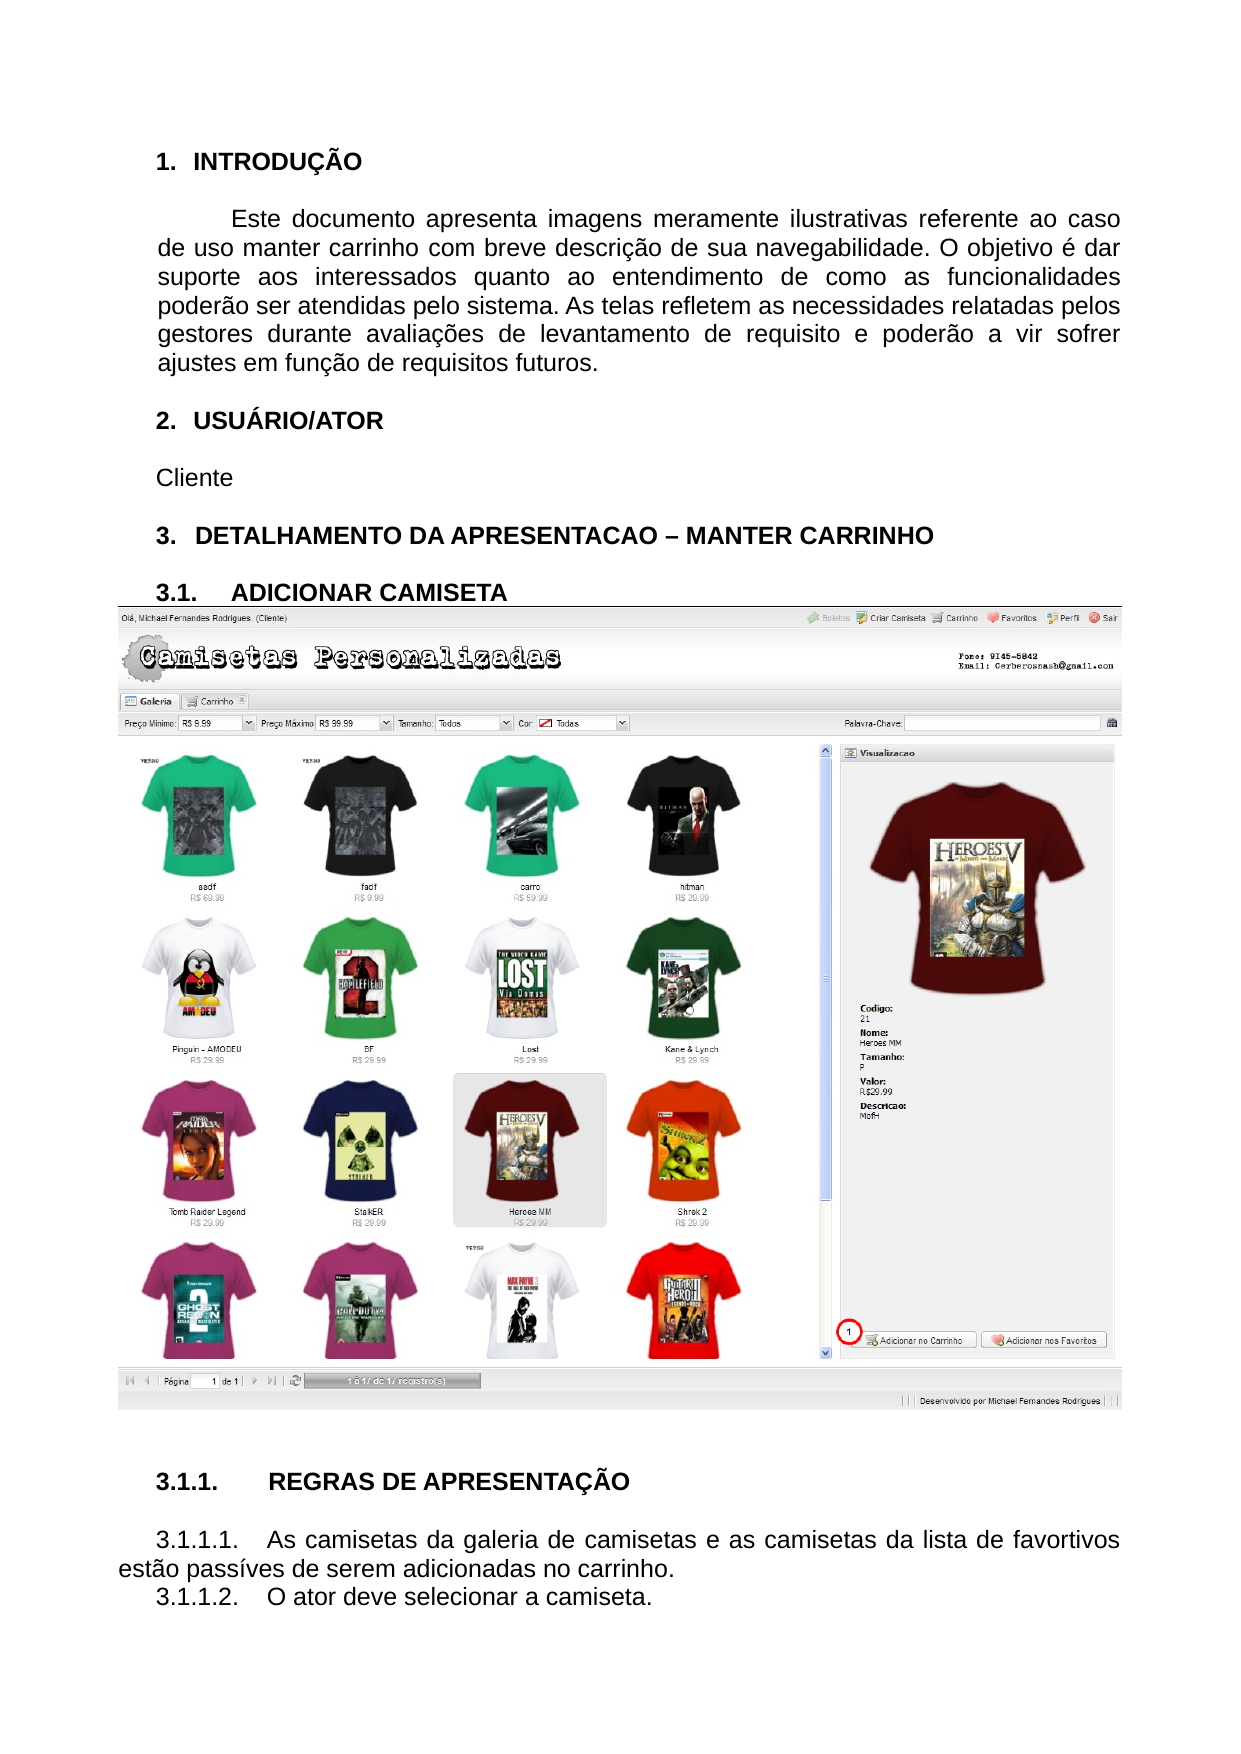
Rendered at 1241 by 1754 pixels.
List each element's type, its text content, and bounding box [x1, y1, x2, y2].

list As camisetas da galeria de camisetas e as camisetas da lista de favortivos estão passíves de serem adicionadas no carrinho. [118, 1525, 1122, 1582]
list DETALHAMENTO DA APRESENTACAO – MANTER CARRINHO [118, 521, 1122, 549]
list USUÁRIO/ATOR [156, 406, 1122, 434]
picture [118, 606, 1122, 1410]
list O ator deve selecionar a camiseta. [118, 1582, 1122, 1611]
text Cliente [118, 463, 1122, 492]
list INTRODUÇÃO [156, 147, 1122, 176]
list REGRAS DE APRESENTAÇÃO [118, 1467, 1122, 1496]
text Este documento apresenta imagens meramente ilustrativas referente ao caso de uso manter carrinho com breve descrição de sua navegabilidade. O objetivo é dar suporte aos interessados quanto ao entendimento de como as funcionalidades poderão ser atendidas pelo sistema. As telas refletem as necessidades relatadas pelos gestores durante avaliações de levantamento de requisito e poderão a vir sofrer ajustes em função de requisitos futuros. [157, 204, 1122, 377]
list ADICIONAR CAMISETA [118, 578, 1122, 606]
